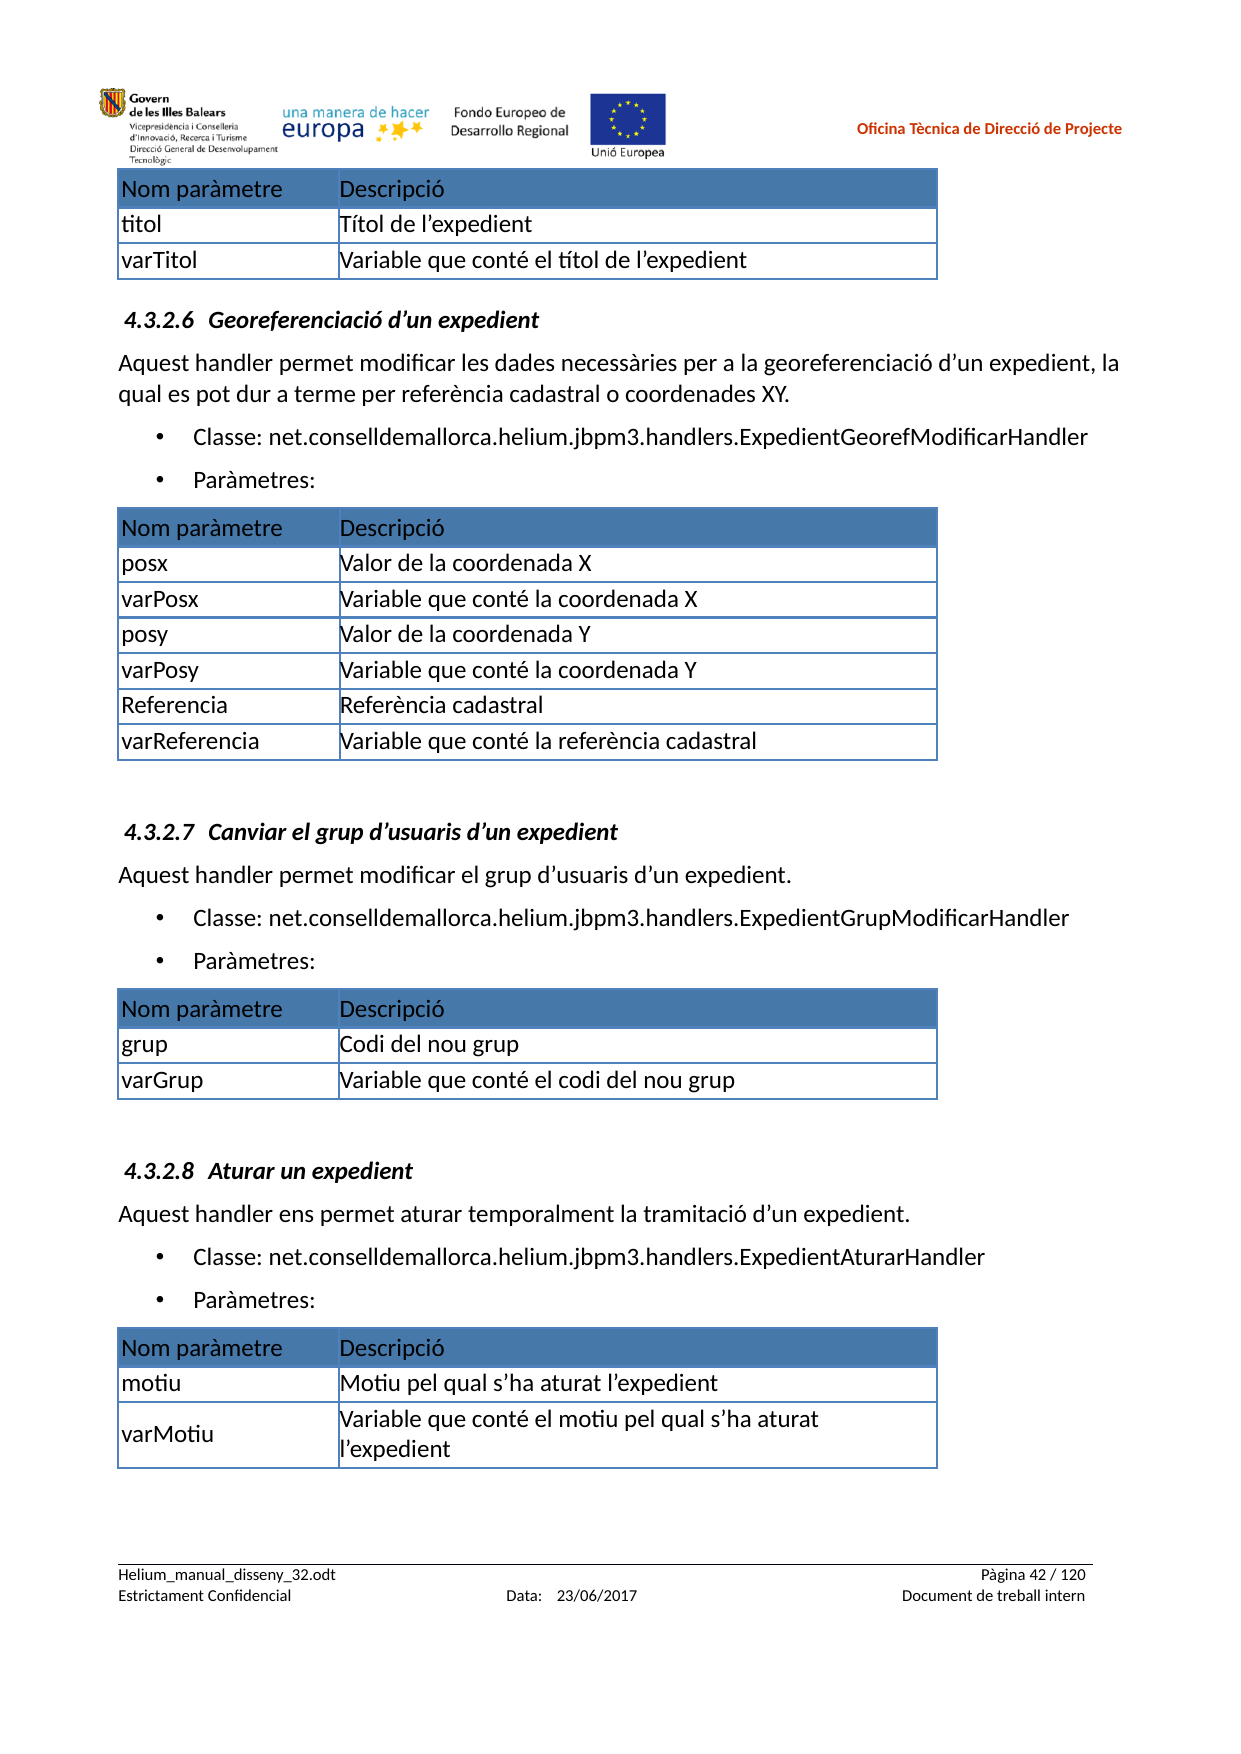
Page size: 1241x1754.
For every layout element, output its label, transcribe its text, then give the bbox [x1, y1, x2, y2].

table_cell titol [119, 209, 338, 242]
list Classe: net.conselldemallorca.helium.jbpm3.handlers.ExpedientGeorefModificarHandler [156, 421, 1122, 451]
table_cell varMotiu [119, 1403, 338, 1467]
table_cell varReferencia [119, 725, 339, 758]
table_cell varTitol [119, 244, 338, 277]
table_header Descripció [340, 170, 936, 206]
table_cell grup [119, 1029, 338, 1062]
table_cell varPosx [119, 583, 339, 616]
table_header Nom paràmetre [119, 509, 339, 545]
subtitle Aturar un expedient [118, 1155, 1122, 1185]
table_cell varPosy [119, 654, 339, 687]
table_cell posy [119, 619, 339, 652]
table_cell Variable que conté la coordenada X [341, 583, 936, 616]
table_cell motiu [119, 1368, 338, 1401]
table_header Descripció [340, 990, 936, 1026]
table_cell Valor de la coordenada X [341, 548, 936, 581]
table_header Nom paràmetre [119, 990, 338, 1026]
list Classe: net.conselldemallorca.helium.jbpm3.handlers.ExpedientGrupModificarHandler [156, 902, 1122, 932]
table_cell posx [119, 548, 339, 581]
table_cell Títol de l’expedient [340, 209, 936, 242]
list Paràmetres: [156, 1284, 1122, 1314]
table_cell Variable que conté el motiu pel qual s’ha aturat l’expedient [340, 1403, 936, 1467]
text Aquest handler ens permet aturar temporalment la tramitació d’un expedient. [118, 1198, 1122, 1228]
table_header Descripció [341, 509, 936, 545]
subtitle Georeferenciació d’un expedient [118, 304, 1122, 335]
table_cell Variable que conté el títol de l’expedient [340, 244, 936, 277]
text Aquest handler permet modificar les dades necessàries per a la georeferenciació d’un expedient, la qual es pot dur a terme per referència cadastral o coordenades XY. [118, 347, 1122, 408]
table_cell Codi del nou grup [340, 1029, 936, 1062]
table_cell Variable que conté el codi del nou grup [340, 1064, 936, 1097]
table_cell Referència cadastral [341, 690, 936, 723]
table_cell Variable que conté la referència cadastral [341, 725, 936, 758]
subtitle Canviar el grup d’usuaris d’un expedient [118, 816, 1122, 846]
list Classe: net.conselldemallorca.helium.jbpm3.handlers.ExpedientAturarHandler [156, 1241, 1122, 1271]
table_header Nom paràmetre [119, 1329, 338, 1365]
table_cell Referencia [119, 690, 339, 723]
table_header Descripció [340, 1329, 936, 1365]
table_header Nom paràmetre [119, 170, 338, 206]
list Paràmetres: [156, 464, 1122, 494]
table_cell Valor de la coordenada Y [341, 619, 936, 652]
text Aquest handler permet modificar el grup d’usuaris d’un expedient. [118, 859, 1122, 889]
table_cell Variable que conté la coordenada Y [341, 654, 936, 687]
list Paràmetres: [156, 945, 1122, 975]
picture [99, 87, 668, 166]
table_cell varGrup [119, 1064, 338, 1097]
table_cell Motiu pel qual s’ha aturat l’expedient [340, 1368, 936, 1401]
